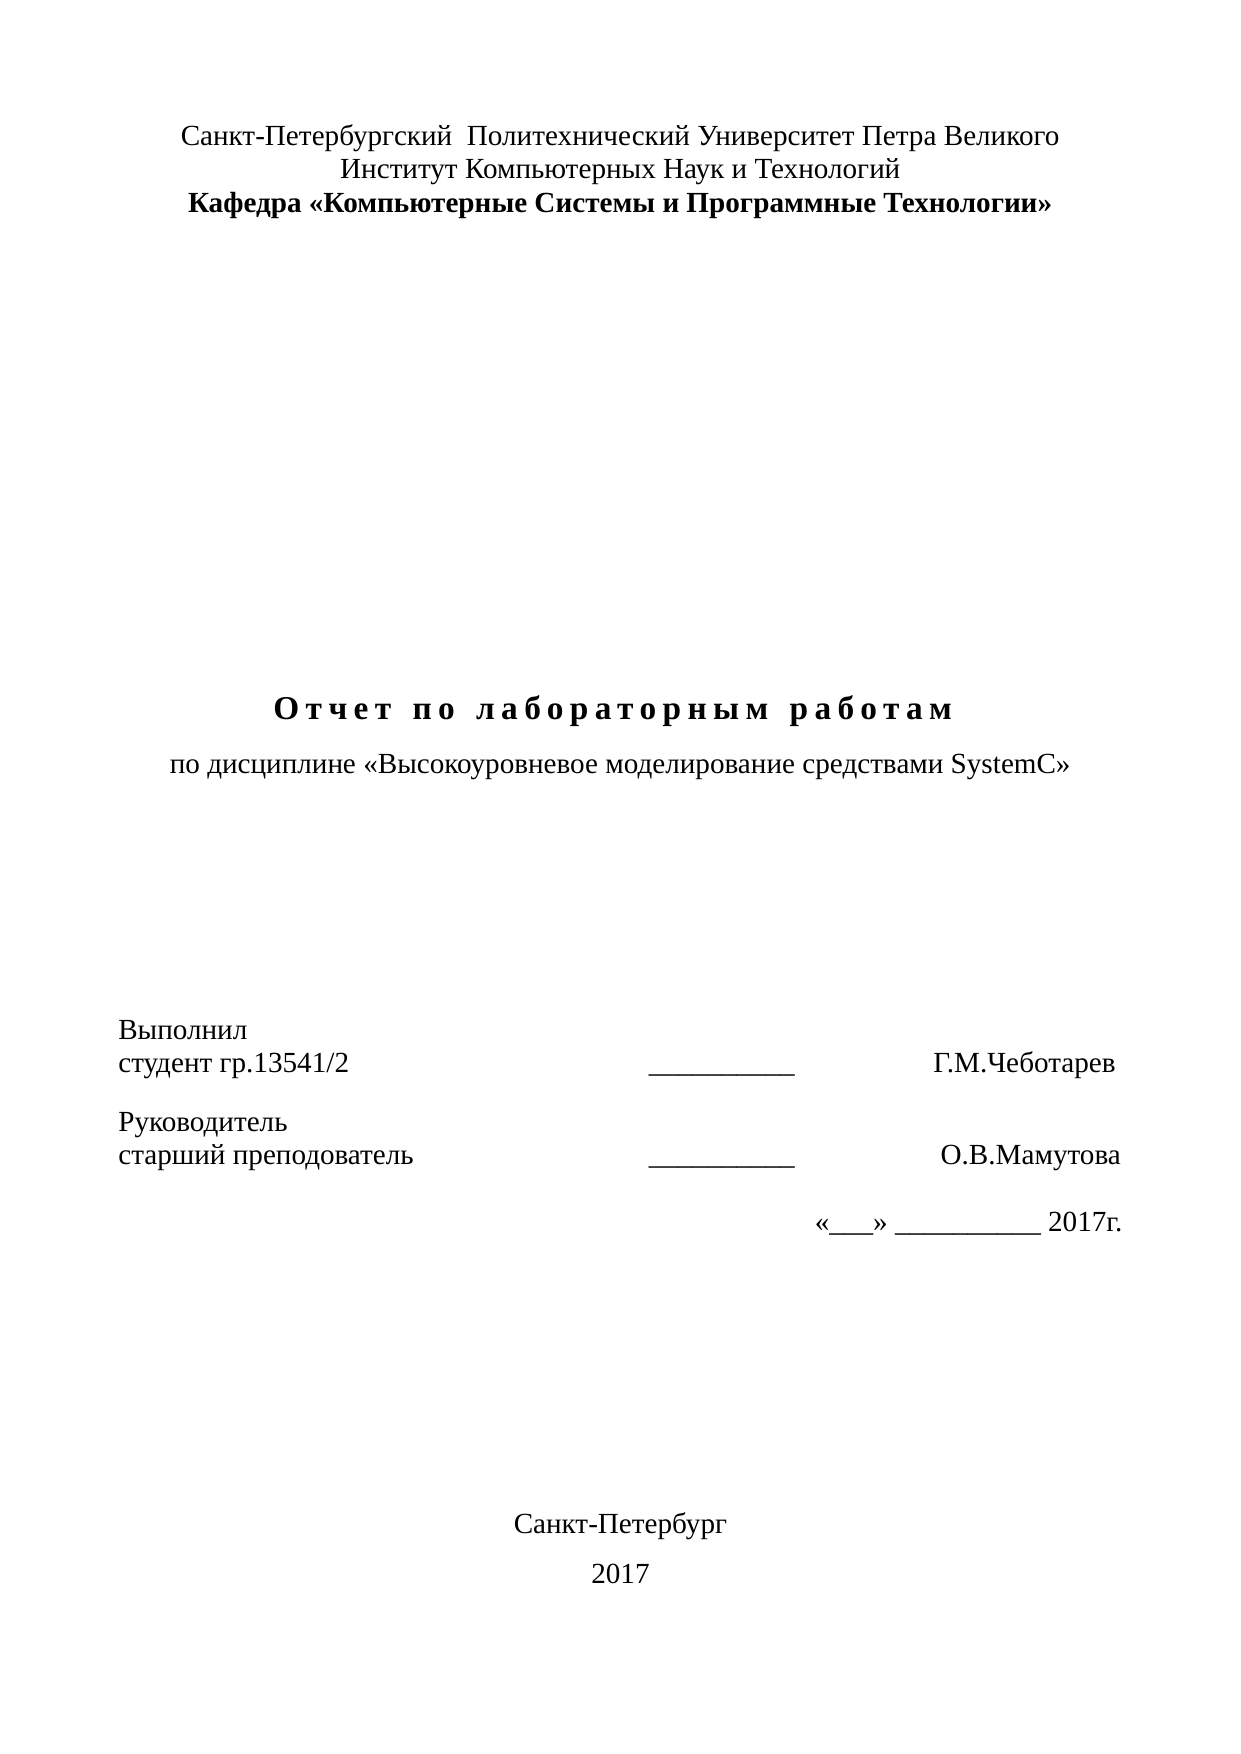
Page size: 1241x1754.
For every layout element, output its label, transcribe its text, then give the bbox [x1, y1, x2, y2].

text Выполнил [118, 1012, 1122, 1045]
text Руководитель [118, 1104, 1122, 1137]
text Отчет по лабораторным работам [118, 688, 1122, 727]
text Санкт-Петербург [118, 1506, 1122, 1540]
text 2017 [118, 1557, 1122, 1590]
text по дисциплине «Высокоуровневое моделирование средствами SystemC» [118, 746, 1122, 779]
text Институт Компьютерных Наук и Технологий [118, 152, 1122, 185]
text старший преподователь __________ О.В.Мамутова [118, 1137, 1122, 1171]
text Кафедра «Компьютерные Системы и Программные Технологии» [118, 185, 1122, 219]
text Санкт-Петербургский Политехнический Университет Петра Великого [118, 118, 1122, 152]
text «___» __________ 2017г. [236, 1204, 1122, 1238]
text студент гр.13541/2 __________ Г.М.Чеботарев [118, 1045, 1122, 1079]
